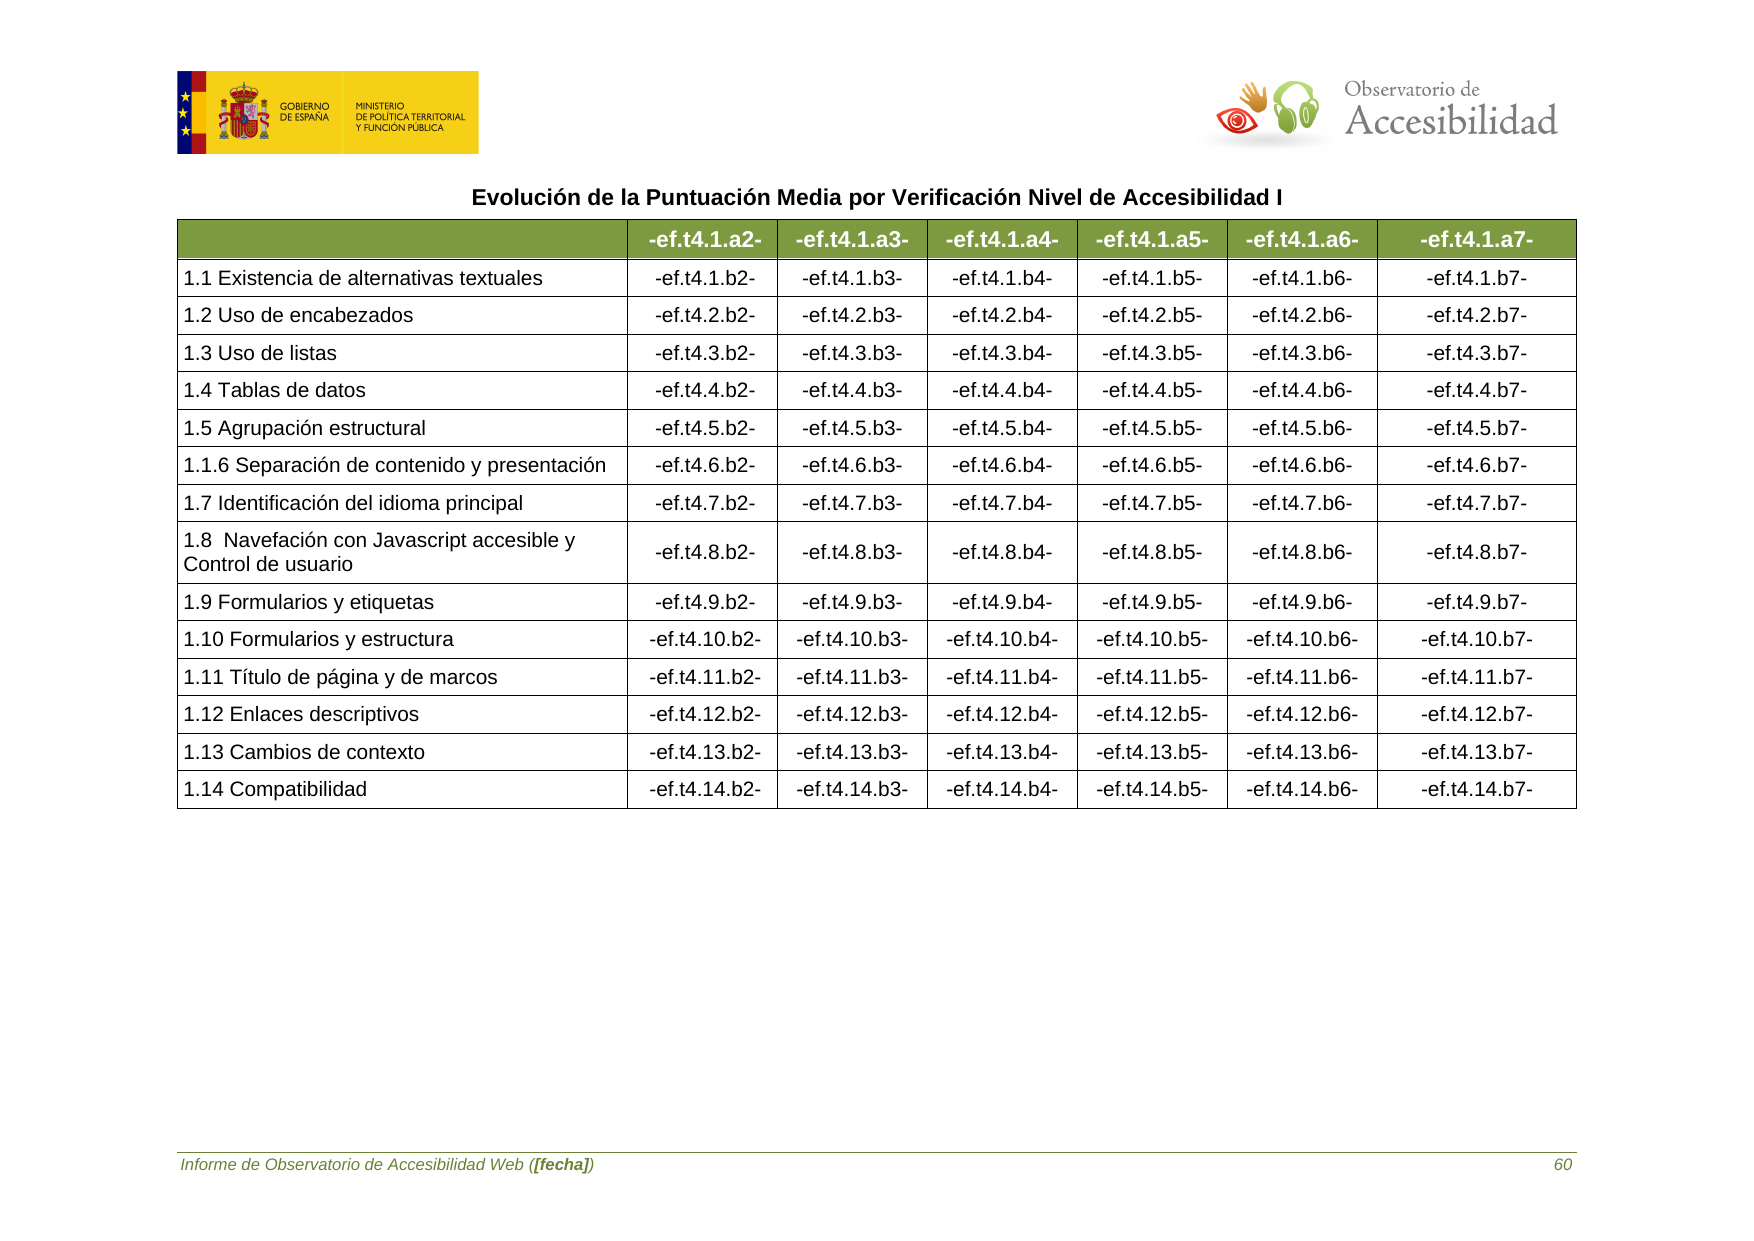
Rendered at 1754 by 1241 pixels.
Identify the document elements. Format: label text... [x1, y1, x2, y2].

table_cell -ef.t4.12.b7- [1378, 696, 1576, 732]
text Evolución de la Puntuación Media por Verificación Nivel de Accesibilidad I [177, 184, 1577, 211]
table_cell -ef.t4.2.b5- [1078, 297, 1227, 333]
table_cell -ef.t4.5.b4- [928, 410, 1077, 446]
table_cell -ef.t4.9.b2- [628, 584, 777, 620]
table_cell -ef.t4.5.b7- [1378, 410, 1576, 446]
table_cell -ef.t4.8.b6- [1228, 522, 1377, 582]
table_cell -ef.t4.6.b3- [778, 447, 927, 483]
table_cell -ef.t4.13.b5- [1078, 734, 1227, 770]
table_cell -ef.t4.14.b3- [778, 771, 927, 807]
table_cell 1.2 Uso de encabezados [178, 297, 627, 333]
table_cell -ef.t4.5.b3- [778, 410, 927, 446]
table_cell -ef.t4.8.b7- [1378, 522, 1576, 582]
table_cell -ef.t4.12.b6- [1228, 696, 1377, 732]
table_cell 1.10 Formularios y estructura [178, 621, 627, 657]
table_cell 1.5 Agrupación estructural [178, 410, 627, 446]
table_cell -ef.t4.6.b2- [628, 447, 777, 483]
table_cell -ef.t4.1.b2- [628, 260, 777, 296]
table_cell -ef.t4.1.b4- [928, 260, 1077, 296]
table_cell -ef.t4.1.b7- [1378, 260, 1576, 296]
table_cell -ef.t4.11.b4- [928, 659, 1077, 695]
table_cell -ef.t4.1.b5- [1078, 260, 1227, 296]
table_cell -ef.t4.10.b4- [928, 621, 1077, 657]
table_cell 1.1 Existencia de alternativas textuales [178, 260, 627, 296]
table_cell -ef.t4.6.b5- [1078, 447, 1227, 483]
table_cell -ef.t4.1.b6- [1228, 260, 1377, 296]
table_cell 1.13 Cambios de contexto [178, 734, 627, 770]
table_cell -ef.t4.7.b7- [1378, 485, 1576, 521]
table_cell -ef.t4.3.b2- [628, 335, 777, 371]
table_cell -ef.t4.5.b5- [1078, 410, 1227, 446]
table_cell -ef.t4.4.b4- [928, 372, 1077, 408]
table_cell -ef.t4.1.b3- [778, 260, 927, 296]
table_cell -ef.t4.9.b3- [778, 584, 927, 620]
table_cell -ef.t4.2.b2- [628, 297, 777, 333]
table_cell 1.12 Enlaces descriptivos [178, 696, 627, 732]
table_cell -ef.t4.4.b3- [778, 372, 927, 408]
table_cell -ef.t4.10.b3- [778, 621, 927, 657]
table_cell -ef.t4.14.b5- [1078, 771, 1227, 807]
table_cell -ef.t4.8.b3- [778, 522, 927, 582]
table_cell -ef.t4.4.b7- [1378, 372, 1576, 408]
table_header -ef.t4.1.a5- [1078, 220, 1227, 258]
table_cell -ef.t4.13.b6- [1228, 734, 1377, 770]
table_cell -ef.t4.8.b5- [1078, 522, 1227, 582]
table_cell -ef.t4.4.b2- [628, 372, 777, 408]
table_cell -ef.t4.11.b5- [1078, 659, 1227, 695]
table_cell -ef.t4.11.b6- [1228, 659, 1377, 695]
table_cell -ef.t4.4.b5- [1078, 372, 1227, 408]
table_cell -ef.t4.2.b4- [928, 297, 1077, 333]
picture [1196, 72, 1572, 154]
table_cell -ef.t4.9.b7- [1378, 584, 1576, 620]
table_cell -ef.t4.11.b3- [778, 659, 927, 695]
table_cell 1.7 Identificación del idioma principal [178, 485, 627, 521]
table_cell -ef.t4.6.b4- [928, 447, 1077, 483]
table_cell -ef.t4.10.b2- [628, 621, 777, 657]
table_cell -ef.t4.3.b3- [778, 335, 927, 371]
table_cell -ef.t4.9.b6- [1228, 584, 1377, 620]
table_cell 1.4 Tablas de datos [178, 372, 627, 408]
table_cell -ef.t4.9.b5- [1078, 584, 1227, 620]
table_cell -ef.t4.6.b6- [1228, 447, 1377, 483]
table_cell -ef.t4.5.b2- [628, 410, 777, 446]
table_header -ef.t4.1.a3- [778, 220, 927, 258]
table_cell 1.3 Uso de listas [178, 335, 627, 371]
table_cell -ef.t4.3.b7- [1378, 335, 1576, 371]
table_cell -ef.t4.12.b3- [778, 696, 927, 732]
table_cell -ef.t4.14.b2- [628, 771, 777, 807]
table_cell 1.11 Título de página y de marcos [178, 659, 627, 695]
table_cell -ef.t4.2.b7- [1378, 297, 1576, 333]
table_cell -ef.t4.10.b5- [1078, 621, 1227, 657]
table_cell -ef.t4.7.b6- [1228, 485, 1377, 521]
table_cell -ef.t4.14.b6- [1228, 771, 1377, 807]
table_cell -ef.t4.14.b4- [928, 771, 1077, 807]
table_cell -ef.t4.2.b6- [1228, 297, 1377, 333]
table_cell -ef.t4.6.b7- [1378, 447, 1576, 483]
table_header [178, 220, 627, 258]
table_cell -ef.t4.8.b4- [928, 522, 1077, 582]
table_cell 1.8 Navefación con Javascript accesible y Control de usuario [178, 522, 627, 582]
table_cell -ef.t4.12.b4- [928, 696, 1077, 732]
table_cell 1.1.6 Separación de contenido y presentación [178, 447, 627, 483]
table_cell -ef.t4.11.b7- [1378, 659, 1576, 695]
table_cell -ef.t4.10.b7- [1378, 621, 1576, 657]
table_cell -ef.t4.9.b4- [928, 584, 1077, 620]
table_cell 1.14 Compatibilidad [178, 771, 627, 807]
table_header -ef.t4.1.a7- [1378, 220, 1576, 258]
table_cell -ef.t4.13.b3- [778, 734, 927, 770]
table_header -ef.t4.1.a6- [1228, 220, 1377, 258]
table_cell -ef.t4.3.b6- [1228, 335, 1377, 371]
table_cell -ef.t4.7.b3- [778, 485, 927, 521]
table_cell -ef.t4.13.b7- [1378, 734, 1576, 770]
table_header -ef.t4.1.a4- [928, 220, 1077, 258]
table_header -ef.t4.1.a2- [628, 220, 777, 258]
table_cell -ef.t4.13.b2- [628, 734, 777, 770]
table_cell -ef.t4.12.b2- [628, 696, 777, 732]
table_cell -ef.t4.3.b4- [928, 335, 1077, 371]
table_cell -ef.t4.7.b5- [1078, 485, 1227, 521]
table_cell -ef.t4.10.b6- [1228, 621, 1377, 657]
table_cell -ef.t4.13.b4- [928, 734, 1077, 770]
table_cell -ef.t4.14.b7- [1378, 771, 1576, 807]
table_cell -ef.t4.11.b2- [628, 659, 777, 695]
table_cell -ef.t4.7.b2- [628, 485, 777, 521]
table_cell -ef.t4.8.b2- [628, 522, 777, 582]
table_cell -ef.t4.12.b5- [1078, 696, 1227, 732]
table_cell -ef.t4.7.b4- [928, 485, 1077, 521]
table_cell -ef.t4.5.b6- [1228, 410, 1377, 446]
table_cell -ef.t4.4.b6- [1228, 372, 1377, 408]
table_cell -ef.t4.2.b3- [778, 297, 927, 333]
table_cell 1.9 Formularios y etiquetas [178, 584, 627, 620]
table_cell -ef.t4.3.b5- [1078, 335, 1227, 371]
picture [177, 71, 479, 154]
